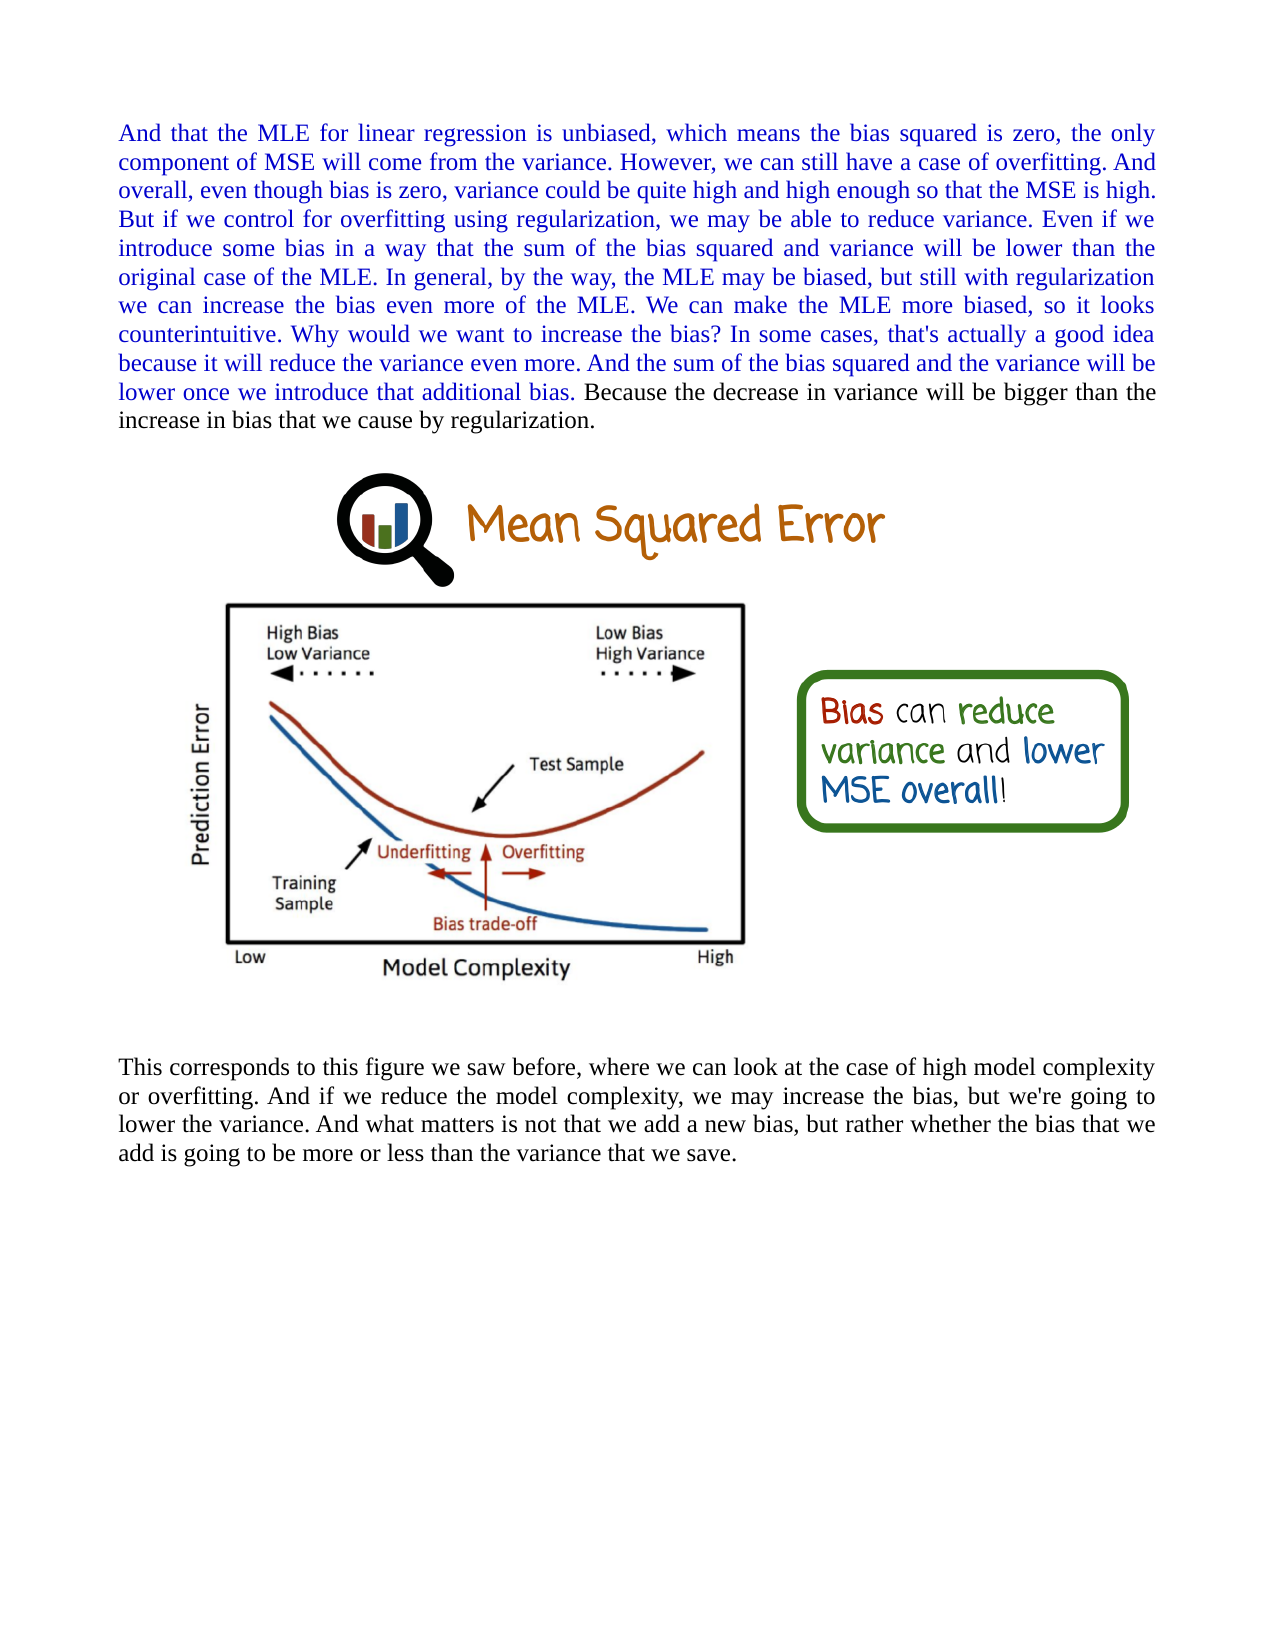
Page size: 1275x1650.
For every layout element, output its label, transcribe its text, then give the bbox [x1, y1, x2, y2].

text This corresponds to this figure we saw before, where we can look at the case of high model complexity or overfitting. And if we reduce the model complexity, we may increase the bias, but we're going to lower the variance. And what matters is not that we add a new bias, but rather whether the bias that we add is going to be more or less than the variance that we save. [118, 1052, 1157, 1167]
picture [118, 463, 1157, 995]
text And that the MLE for linear regression is unbiased, which means the bias squared is zero, the only component of MSE will come from the variance. However, we can still have a case of overfitting. And overall, even though bias is zero, variance could be quite high and high enough so that the MSE is high. But if we control for overfitting using regularization, we may be able to reduce variance. Even if we introduce some bias in a way that the sum of the bias squared and variance will be lower than the original case of the MLE. In general, by the way, the MLE may be biased, but still with regularization we can increase the bias even more of the MLE. We can make the MLE more biased, so it looks counterintuitive. Why would we want to increase the bias? In some cases, that's actually a good idea because it will reduce the variance even more. And the sum of the bias squared and the variance will be lower once we introduce that additional bias. Because the decrease in variance will be bigger than the increase in bias that we cause by regularization. [118, 118, 1157, 434]
